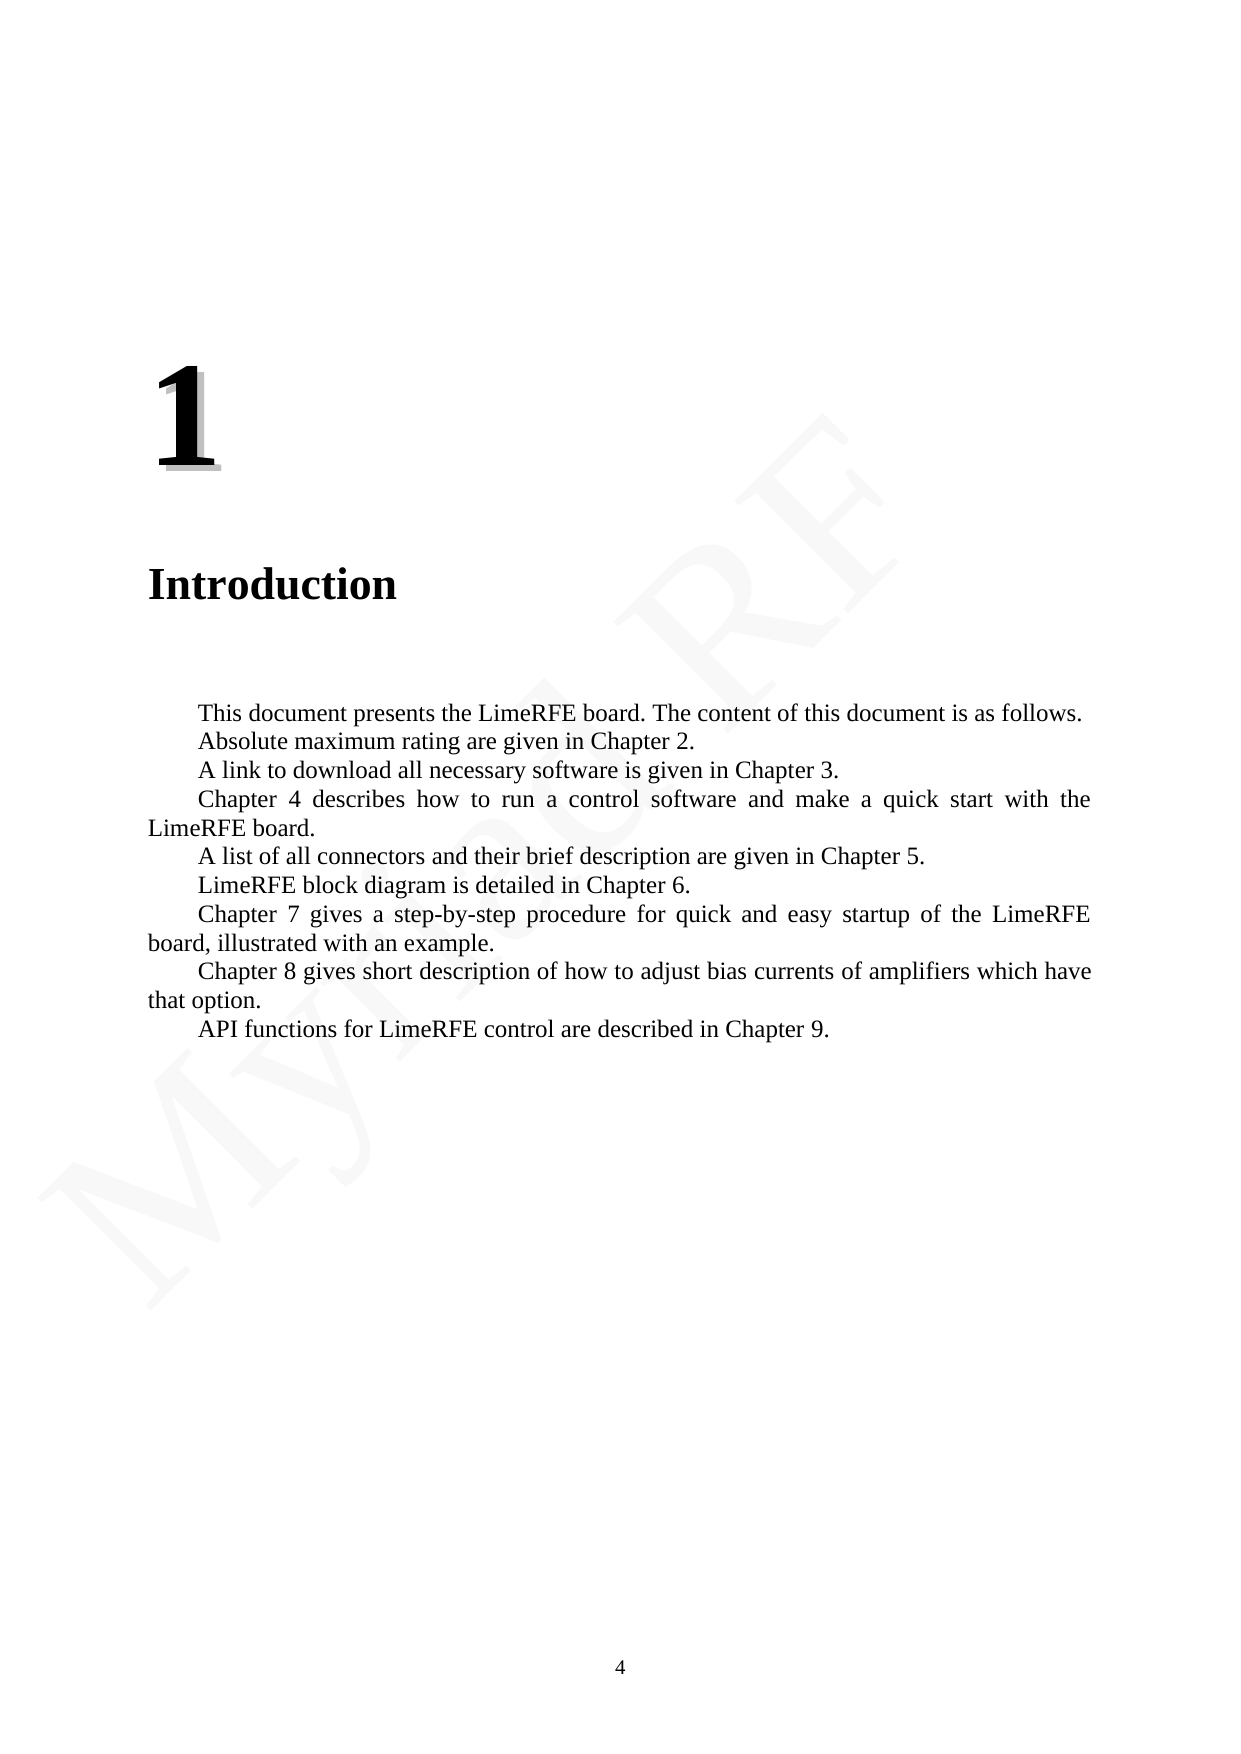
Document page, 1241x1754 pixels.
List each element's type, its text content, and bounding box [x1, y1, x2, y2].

text Chapter 8 gives short description of how to adjust bias currents of amplifiers which have that option. [148, 956, 371, 1014]
text Chapter 8 gives short description of how to adjust bias currents of amplifiers which have that option. [361, 956, 1092, 1014]
text Chapter 4 describes how to run a control software and make a quick start with the LimeRFE board. [148, 784, 565, 841]
subtitle [854, 556, 1092, 609]
text This document presents the LimeRFE board. The content of this document is as follows. [566, 698, 734, 726]
text Absolute maximum rating are given in Chapter 2. [148, 726, 569, 755]
subtitle [738, 556, 854, 609]
text Absolute maximum rating are given in Chapter 2. [594, 726, 1092, 755]
text This document presents the LimeRFE board. The content of this document is as follows. [737, 698, 1092, 726]
text Chapter 4 describes how to run a control software and make a quick start with the LimeRFE board. [550, 784, 635, 832]
text Chapter 7 gives a step-by-step procedure for quick and easy startup of the LimeRFE board, illustrated with an example. [416, 899, 1092, 956]
text API functions for LimeRFE control are described in Chapter 9. [319, 1014, 400, 1043]
text A link to download all necessary software is given in Chapter 3. [148, 755, 543, 784]
text LimeRFE block diagram is detailed in Chapter 6. [148, 870, 498, 899]
text A link to download all necessary software is given in Chapter 3. [623, 755, 1092, 784]
subtitle Introduction [148, 556, 680, 609]
text A list of all connectors and their brief description are given in Chapter 5. [528, 841, 1092, 870]
text This document presents the LimeRFE board. The content of this document is as follows. [148, 698, 562, 726]
text LimeRFE block diagram is detailed in Chapter 6. [557, 870, 1092, 899]
text API functions for LimeRFE control are described in Chapter 9. [404, 1014, 1092, 1043]
text Chapter 7 gives a step-by-step procedure for quick and easy startup of the LimeRFE board, illustrated with an example. [148, 899, 441, 956]
subtitle [655, 565, 734, 609]
text A list of all connectors and their brief description are given in Chapter 5. [148, 841, 458, 870]
text Chapter 4 describes how to run a control software and make a quick start with the LimeRFE board. [625, 784, 1092, 841]
text API functions for LimeRFE control are described in Chapter 9. [148, 1014, 317, 1043]
text LimeRFE block diagram is detailed in Chapter 6. [496, 870, 545, 899]
text A link to download all necessary software is given in Chapter 3. [549, 755, 620, 784]
